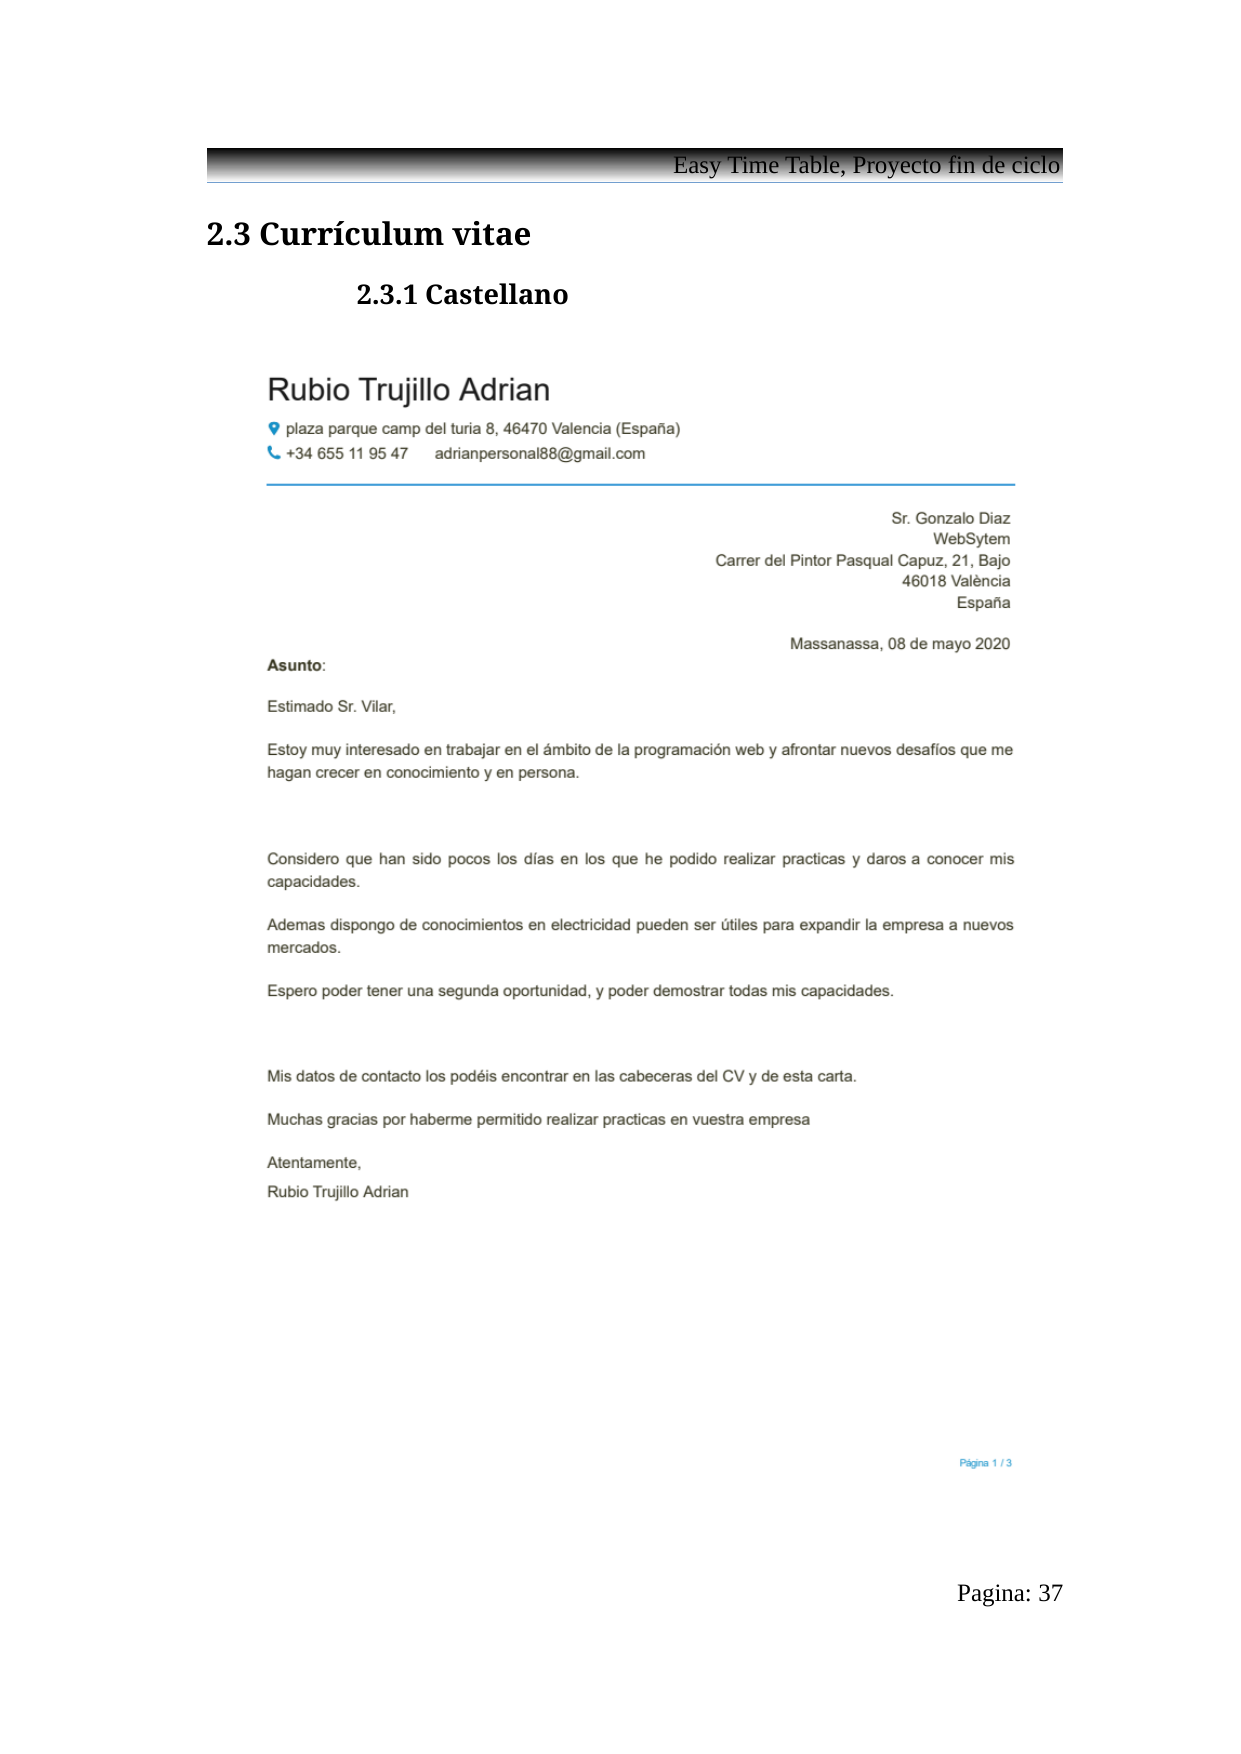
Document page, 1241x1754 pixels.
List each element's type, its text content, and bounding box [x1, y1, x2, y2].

picture [206, 314, 1063, 1527]
text 2.3.1 Castellano [207, 276, 1063, 312]
text 2.3 Currículum vitae [207, 212, 1063, 254]
